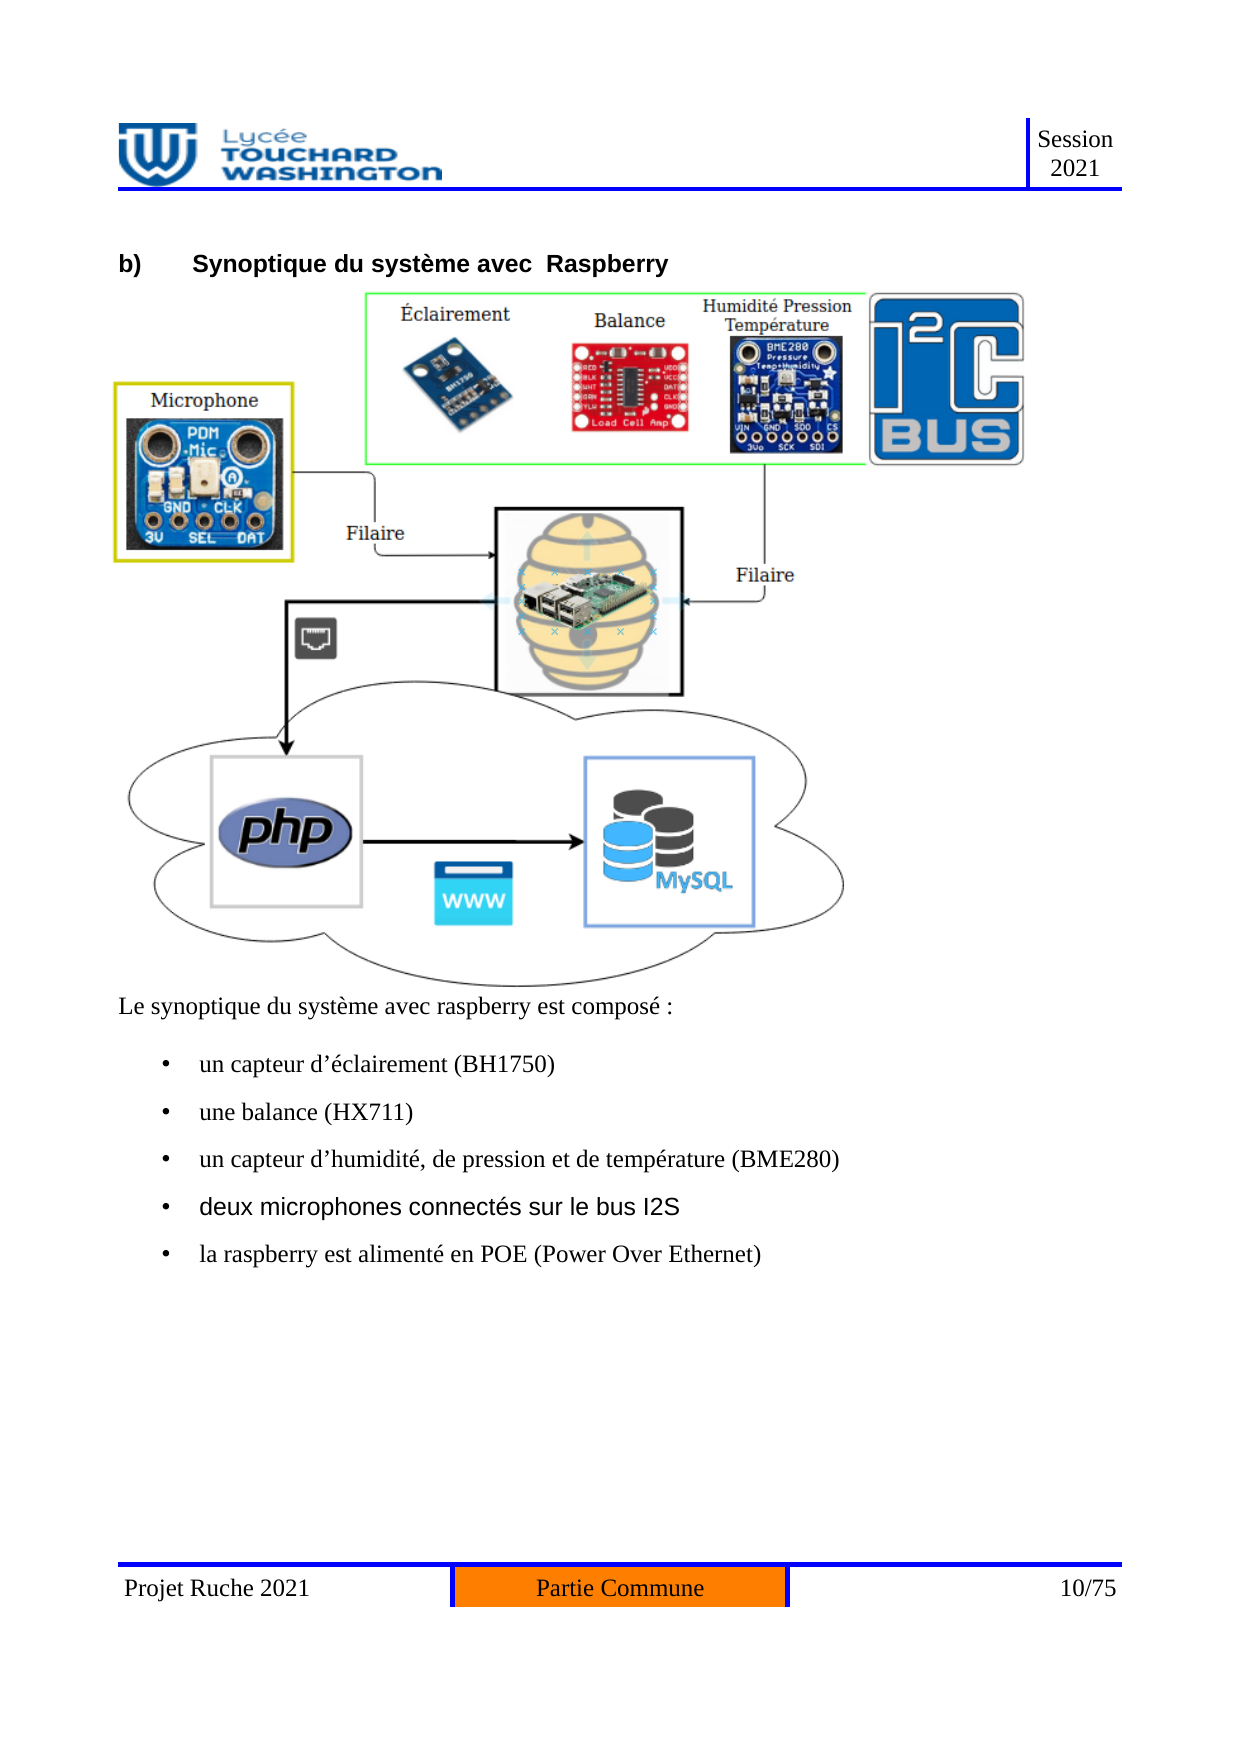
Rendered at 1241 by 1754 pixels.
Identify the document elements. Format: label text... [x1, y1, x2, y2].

picture [105, 288, 1025, 992]
picture [118, 123, 442, 187]
text Le synoptique du système avec raspberry est composé : [118, 284, 1122, 1020]
subtitle Synoptique du système avec Raspberry [118, 249, 1122, 278]
list la raspberry est alimenté en POE (Power Over Ethernet) [162, 1239, 1122, 1268]
list un capteur d’humidité, de pression et de température (BME280) [162, 1144, 1122, 1173]
list une balance (HX711) [162, 1097, 1122, 1125]
list un capteur d’éclairement (BH1750) [162, 1049, 1122, 1078]
list deux microphones connectés sur le bus I2S [162, 1192, 1122, 1221]
